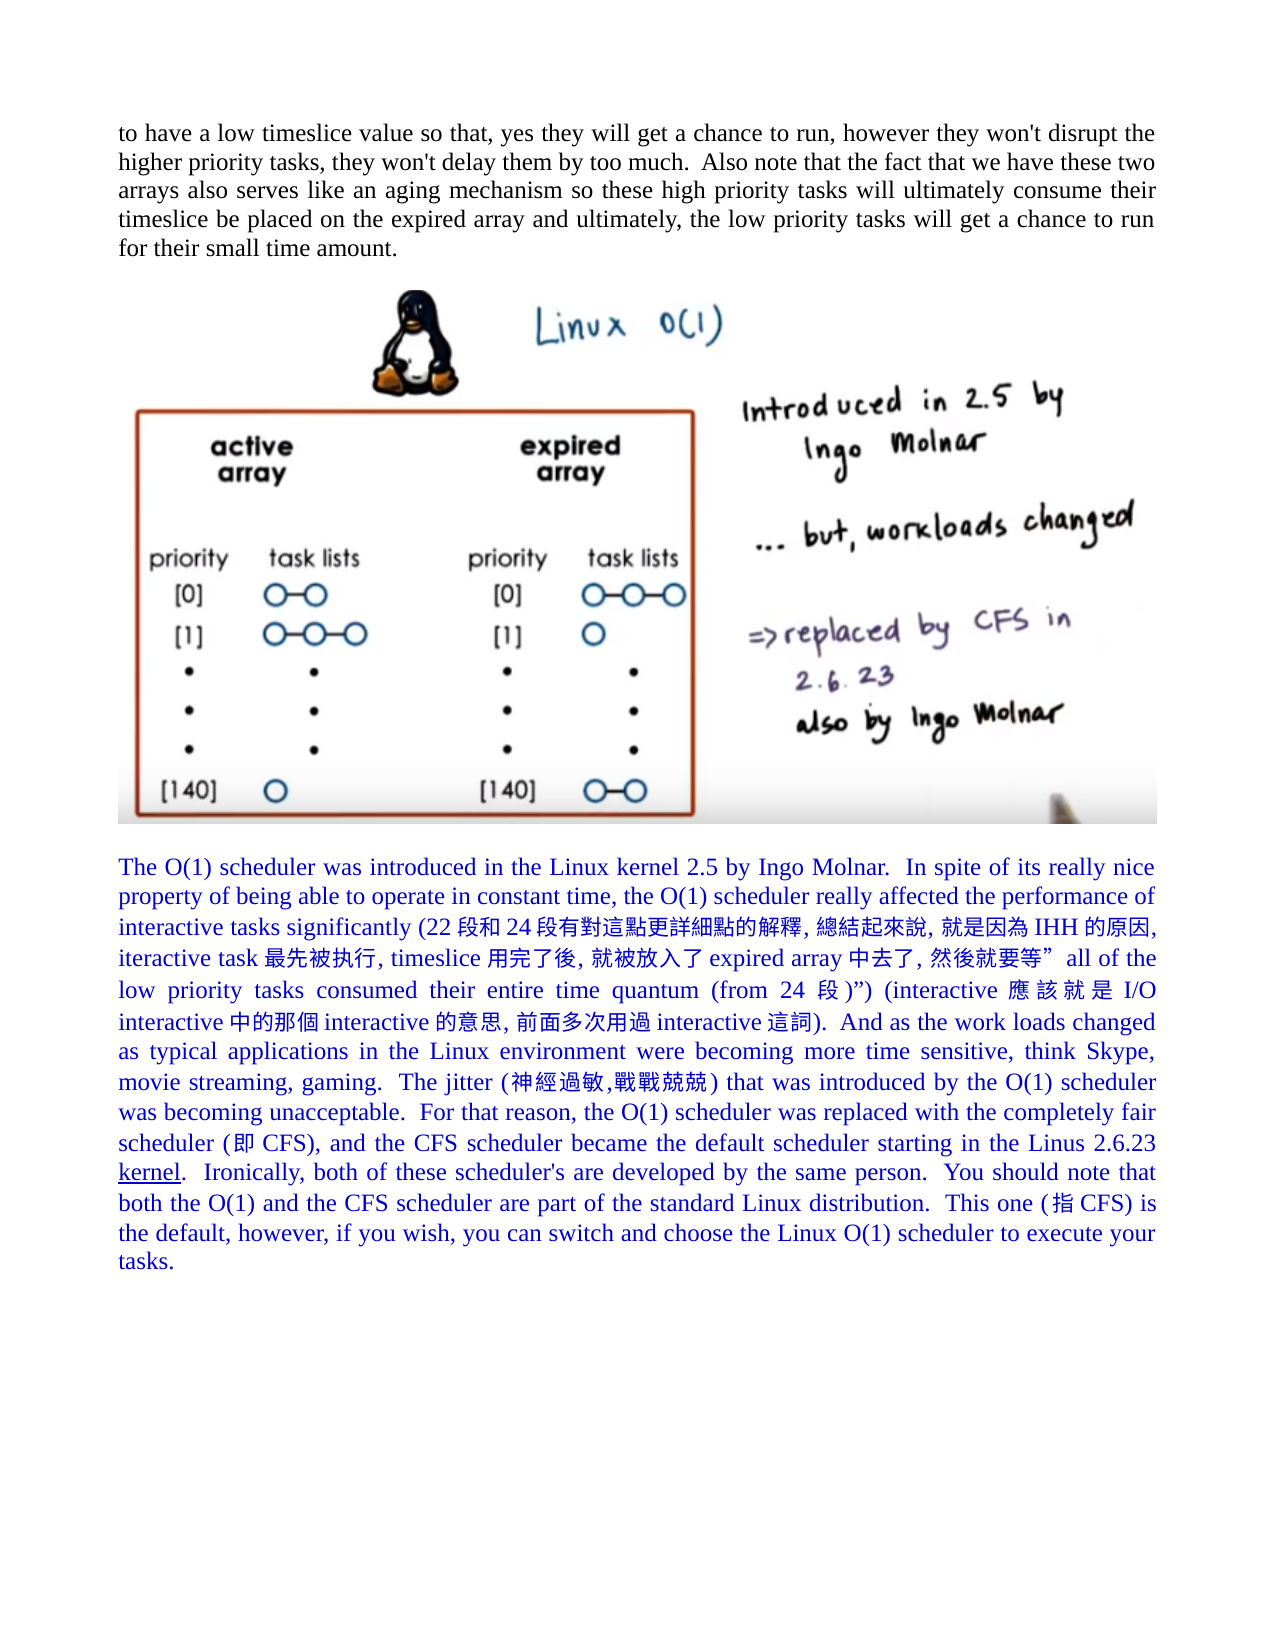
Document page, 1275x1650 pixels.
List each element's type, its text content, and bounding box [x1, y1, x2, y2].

text to have a low timeslice value so that, yes they will get a chance to run, however they won't disrupt the higher priority tasks, they won't delay them by too much. Also note that the fact that we have these two arrays also serves like an aging mechanism so these high priority tasks will ultimately consume their timeslice be placed on the expired array and ultimately, the low priority tasks will get a chance to run for their small time amount. [118, 118, 1157, 262]
picture [118, 290, 1157, 824]
text The O(1) scheduler was introduced in the Linux kernel 2.5 by Ingo Molnar. In spite of its really nice property of being able to operate in constant time, the O(1) scheduler really affected the performance of interactive tasks significantly (22段和24段有對這點更詳細點的解釋, 總結起來說, 就是因為IHH的原因, iteractive task最先被执行, timeslice用完了後, 就被放入了expired array中去了, 然後就要等”all of the low priority tasks consumed their entire time quantum (from 24段)”) (interactive應該就是I/O interactive中的那個interactive的意思, 前面多次用過interactive這詞). And as the work loads changed as typical applications in the Linux environment were becoming more time sensitive, think Skype, movie streaming, gaming. The jitter (神經過敏,戰戰兢兢) that was introduced by the O(1) scheduler was becoming unacceptable. For that reason, the O(1) scheduler was replaced with the completely fair scheduler (即CFS), and the CFS scheduler became the default scheduler starting in the Linus 2.6.23 kernel. Ironically, both of these scheduler's are developed by the same person. You should note that both the O(1) and the CFS scheduler are part of the standard Linux distribution. This one (指CFS) is the default, however, if you wish, you can switch and choose the Linux O(1) scheduler to execute your tasks. [118, 852, 1157, 1275]
